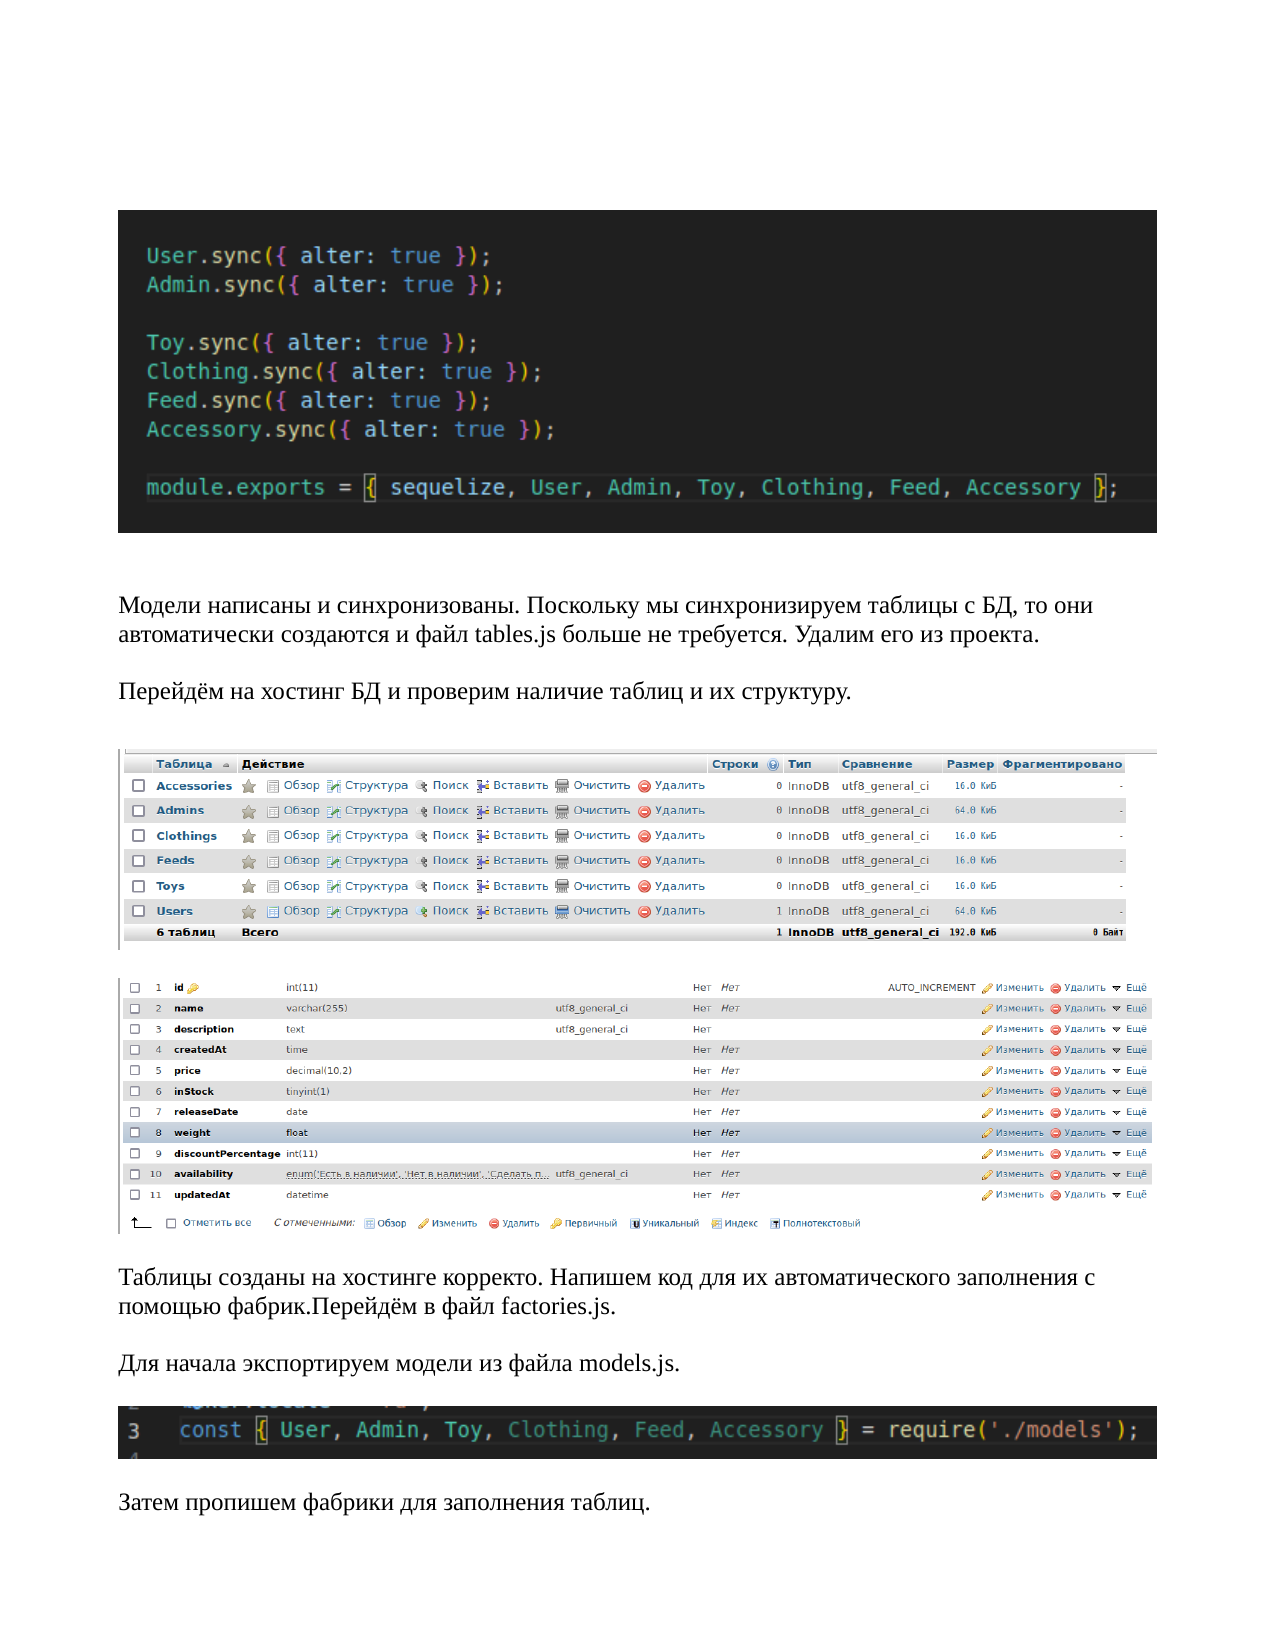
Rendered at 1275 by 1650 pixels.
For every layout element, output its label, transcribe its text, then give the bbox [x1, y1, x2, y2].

text Для начала экспортируем модели из файла models.js. [118, 1348, 1157, 1377]
text Затем пропишем фабрики для заполнения таблиц. [118, 1487, 1157, 1516]
picture [118, 1406, 1157, 1459]
text Модели написаны и синхронизованы. Поскольку мы синхронизируем таблицы с БД, то они автоматически создаются и файл tables.js больше не требуется. Удалим его из проекта. [118, 590, 1157, 647]
text Таблицы созданы на хостинге корректо. Напишем код для их автоматического заполнения с помощью фабрик.Перейдём в файл factories.js. [118, 1262, 1157, 1320]
text Перейдём на хостинг БД и проверим наличие таблиц и их структуру. [118, 676, 1157, 705]
picture [118, 978, 1157, 1234]
picture [118, 210, 1157, 533]
picture [118, 749, 1157, 950]
